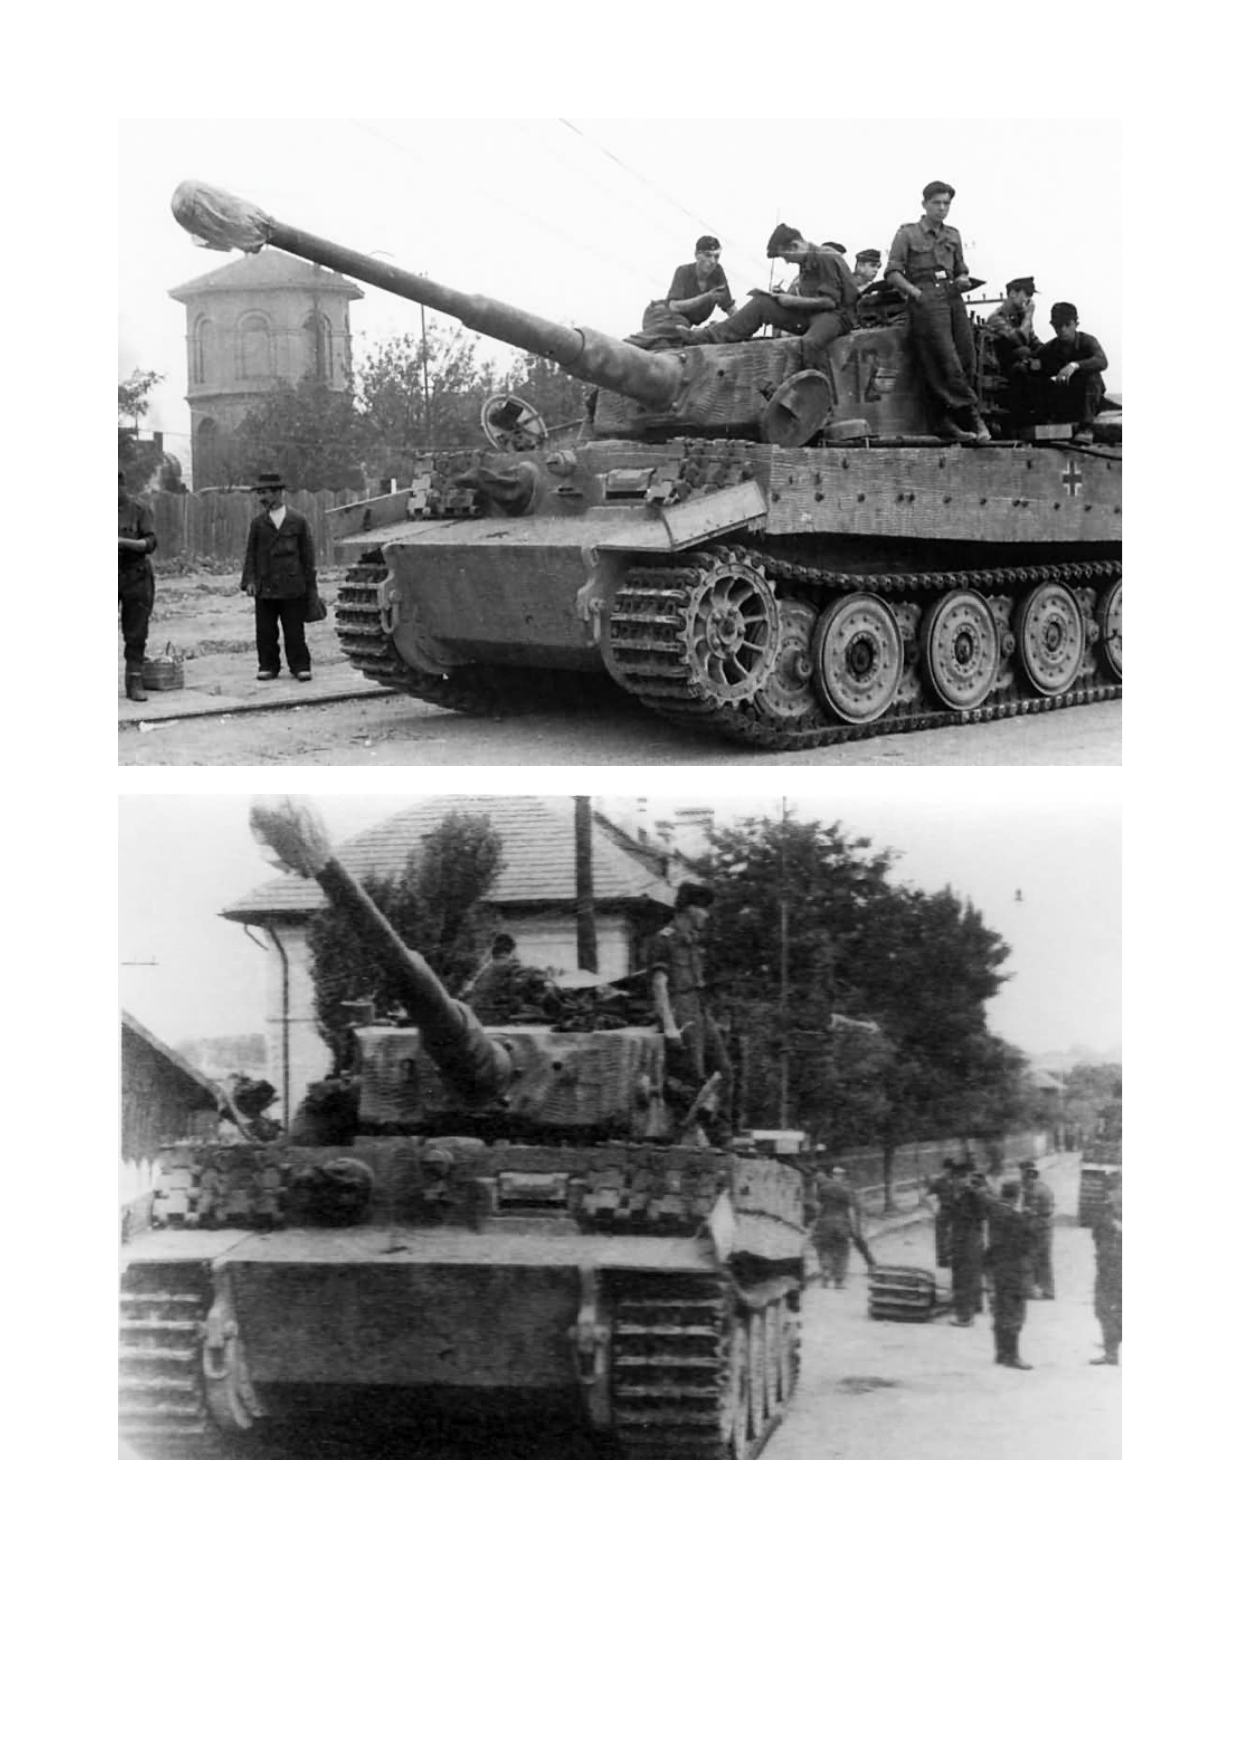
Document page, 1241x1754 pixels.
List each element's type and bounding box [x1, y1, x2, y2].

picture [118, 118, 1123, 766]
picture [118, 794, 1123, 1460]
